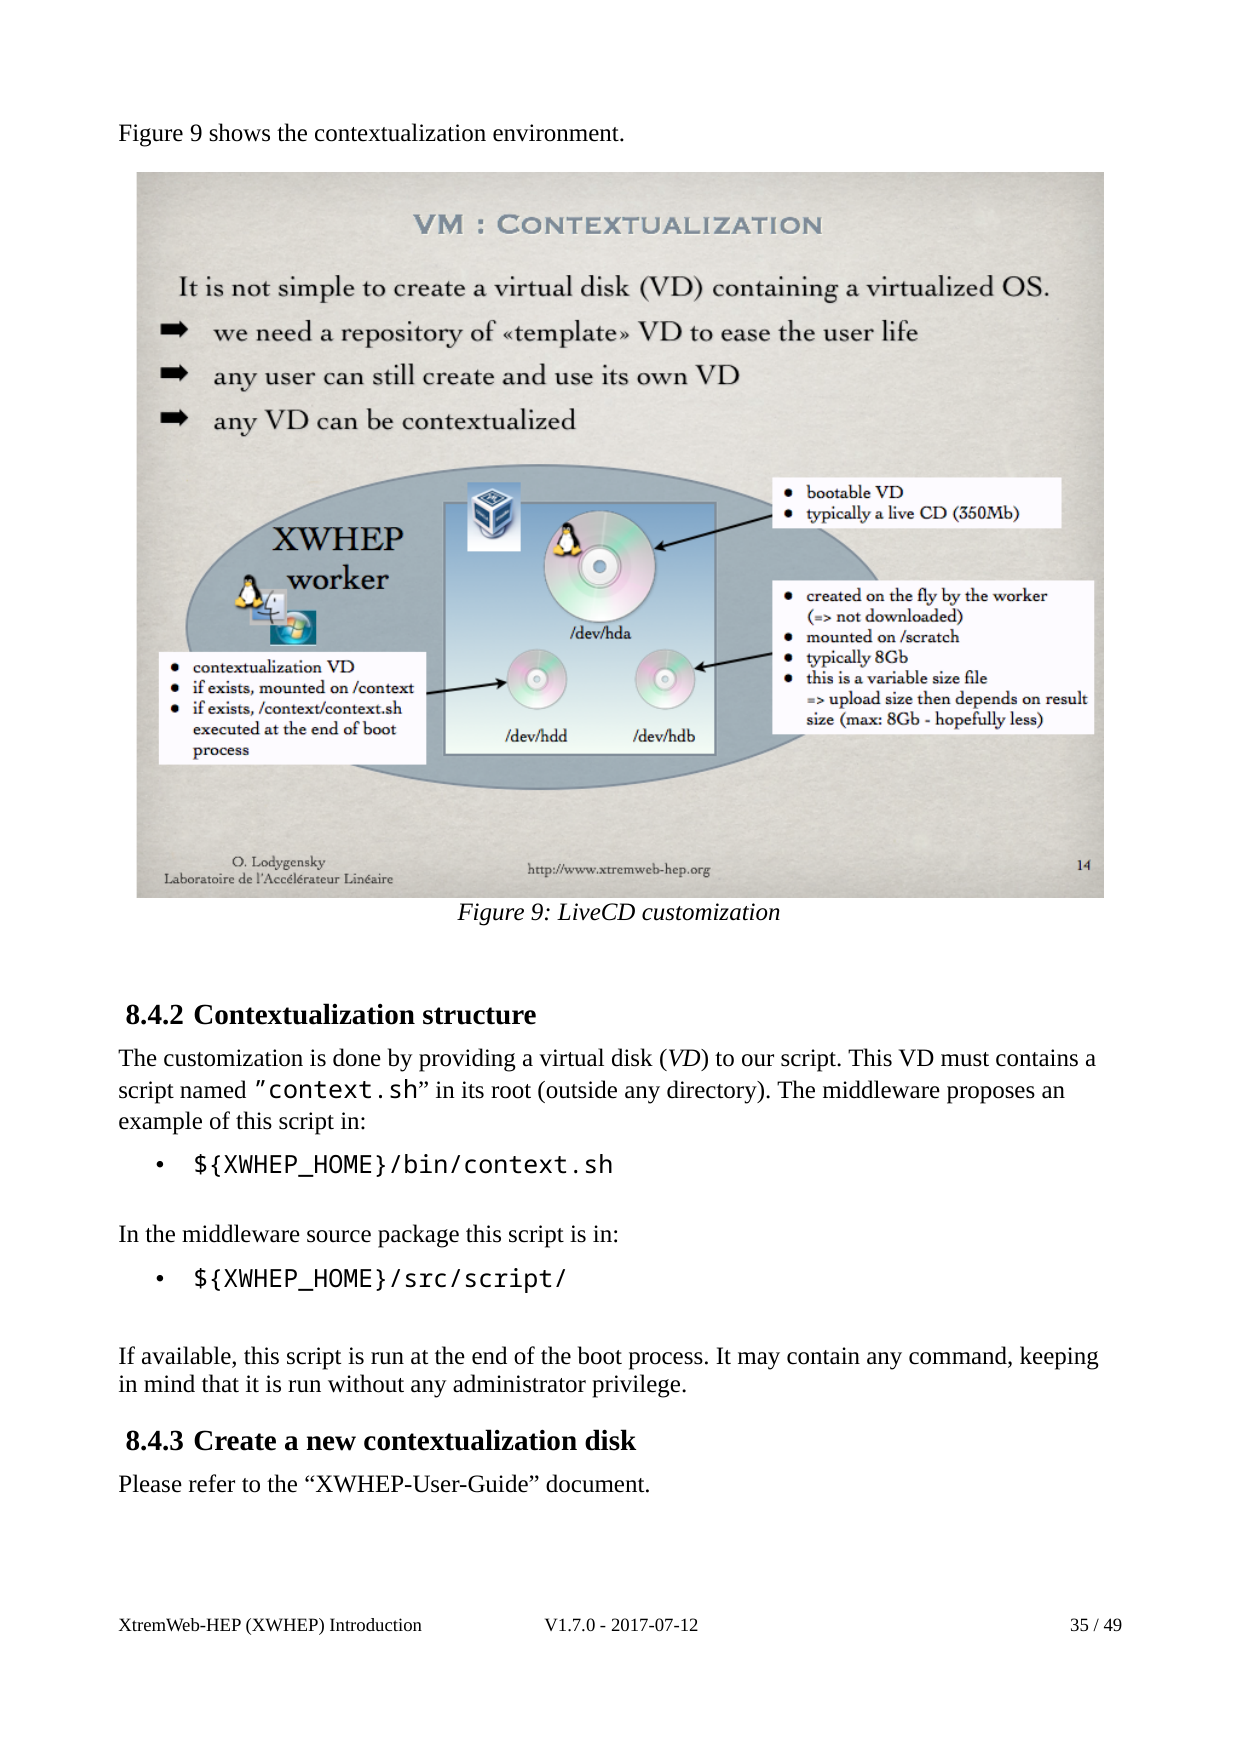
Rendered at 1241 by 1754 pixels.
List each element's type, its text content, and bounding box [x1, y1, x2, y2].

subtitle Create a new contextualization disk [118, 1423, 1122, 1457]
text Figure 9 shows the contextualization environment. [118, 118, 1122, 147]
text The customization is done by providing a virtual disk (VD) to our script. This VD must contains a script named ”context.sh” in its root (outside any directory). The middleware proposes an example of this script in: [118, 1043, 1122, 1134]
list ${XWHEP_HOME}/bin/context.sh [156, 1147, 1122, 1181]
text Please refer to the “XWHEP-User-Guide” document. [118, 1469, 1122, 1498]
text In the middleware source package this script is in: [118, 1219, 1122, 1248]
text Figure 9: LiveCD customization [136, 898, 1104, 926]
subtitle Contextualization structure [118, 997, 1122, 1030]
list ${XWHEP_HOME}/src/script/ [156, 1260, 1122, 1294]
text If available, this script is run at the end of the boot process. It may contain any command, keeping in mind that it is run without any administrator privilege. [118, 1341, 1122, 1398]
picture [136, 172, 1104, 898]
